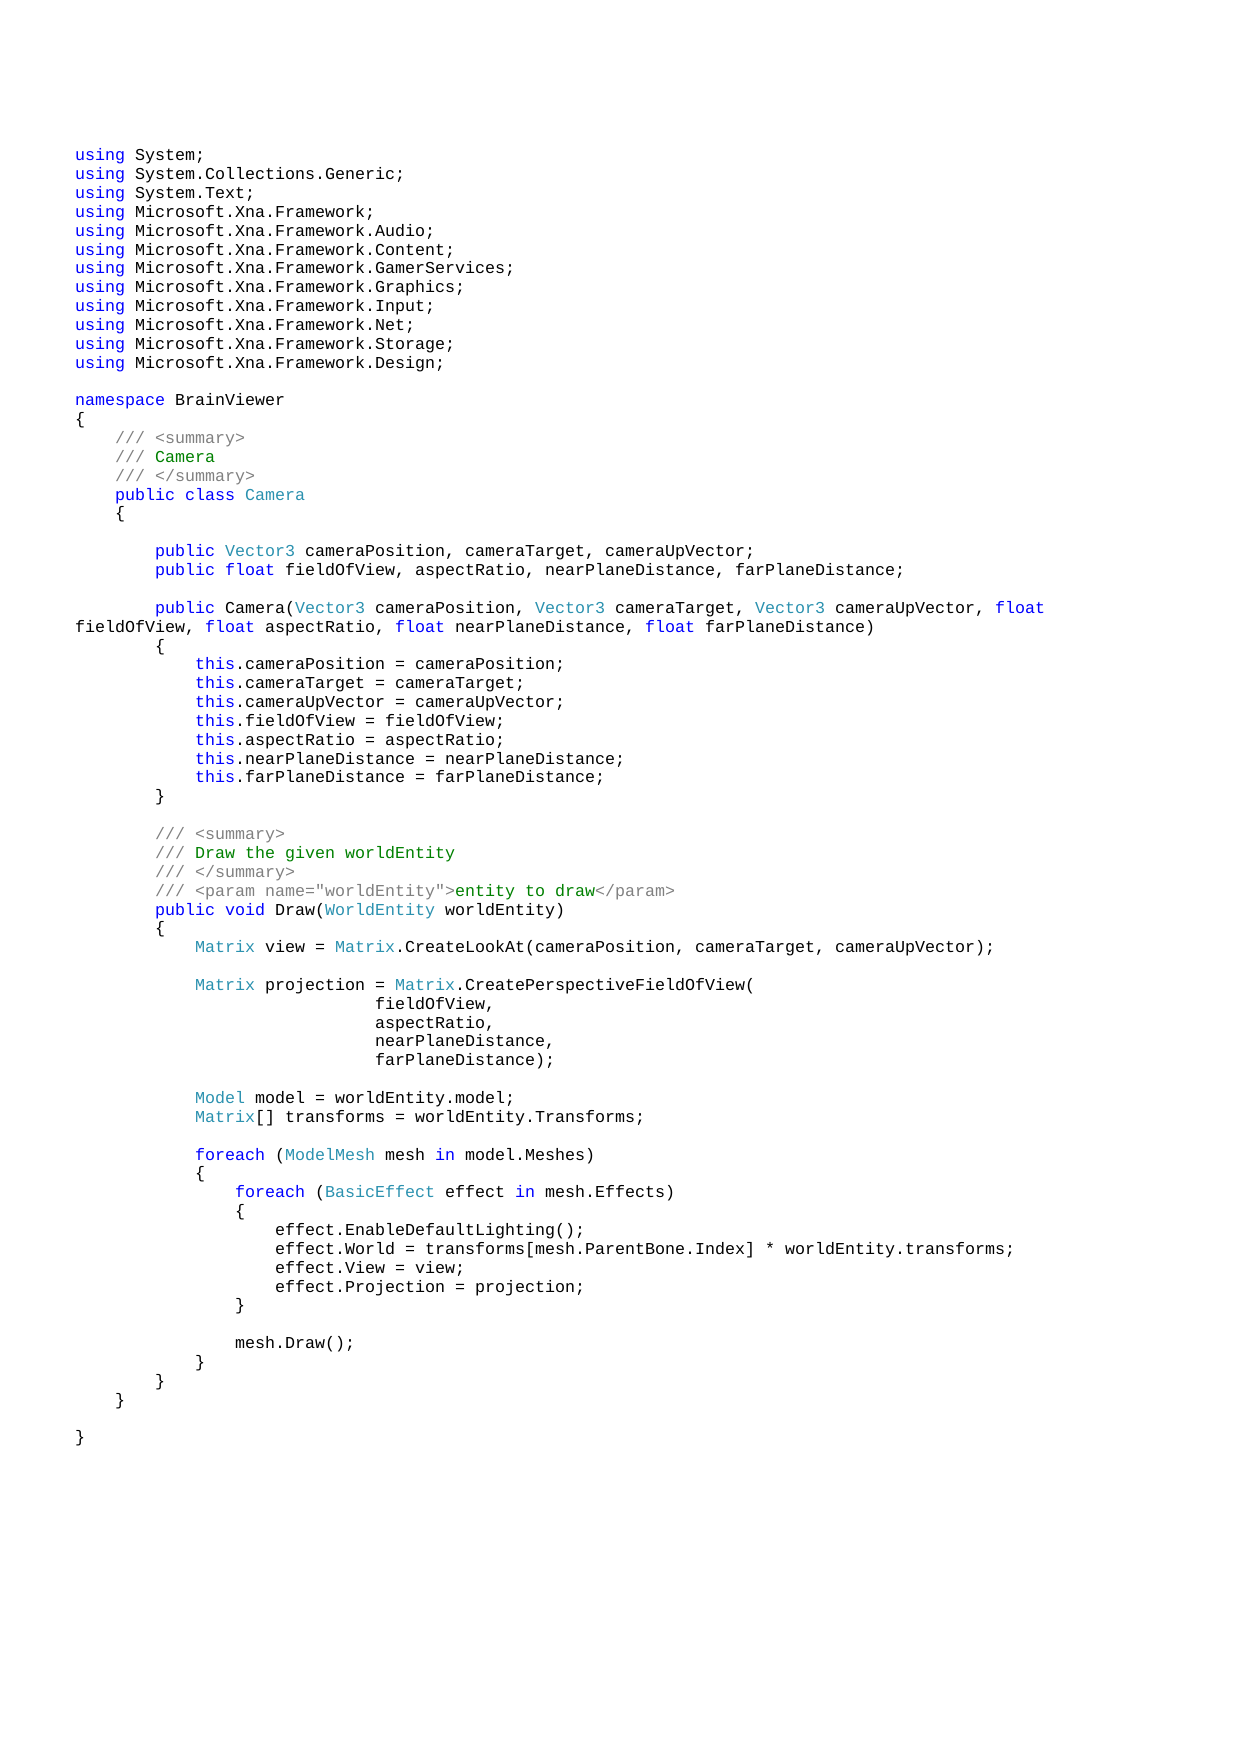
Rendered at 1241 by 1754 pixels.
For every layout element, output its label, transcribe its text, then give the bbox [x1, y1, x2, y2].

text using Microsoft.Xna.Framework.Graphics; [75, 279, 1165, 298]
text using Microsoft.Xna.Framework.GamerServices; [75, 260, 1165, 279]
text /// </summary> [75, 863, 1165, 882]
text foreach (ModelMesh mesh in model.Meshes) [75, 1146, 1165, 1165]
text { [75, 637, 1165, 656]
text this.aspectRatio = aspectRatio; [75, 731, 1165, 750]
text public class Camera [75, 486, 1165, 505]
text aspectRatio, [75, 1014, 1165, 1033]
text using Microsoft.Xna.Framework.Content; [75, 241, 1165, 260]
text this.nearPlaneDistance = nearPlaneDistance; [75, 750, 1165, 769]
text using Microsoft.Xna.Framework.Design; [75, 354, 1165, 373]
text /// Camera [75, 448, 1165, 467]
text { [75, 1203, 1165, 1222]
text nearPlaneDistance, [75, 1033, 1165, 1052]
text public Vector3 cameraPosition, cameraTarget, cameraUpVector; [75, 543, 1165, 562]
text using Microsoft.Xna.Framework.Audio; [75, 222, 1165, 241]
text Matrix view = Matrix.CreateLookAt(cameraPosition, cameraTarget, cameraUpVector); [75, 939, 1165, 958]
text foreach (BasicEffect effect in mesh.Effects) [75, 1184, 1165, 1203]
text public float fieldOfView, aspectRatio, nearPlaneDistance, farPlaneDistance; [75, 562, 1165, 581]
text this.cameraUpVector = cameraUpVector; [75, 694, 1165, 712]
text Matrix[] transforms = worldEntity.Transforms; [75, 1108, 1165, 1127]
text this.cameraTarget = cameraTarget; [75, 675, 1165, 694]
text { [75, 411, 1165, 430]
text } [75, 1372, 1165, 1391]
text fieldOfView, [75, 995, 1165, 1014]
text /// <summary> [75, 826, 1165, 844]
text this.fieldOfView = fieldOfView; [75, 712, 1165, 731]
text using Microsoft.Xna.Framework; [75, 203, 1165, 222]
text effect.EnableDefaultLighting(); [75, 1222, 1165, 1240]
text using Microsoft.Xna.Framework.Input; [75, 298, 1165, 317]
text } [75, 788, 1165, 807]
text effect.View = view; [75, 1259, 1165, 1278]
text farPlaneDistance); [75, 1052, 1165, 1071]
text public Camera(Vector3 cameraPosition, Vector3 cameraTarget, Vector3 cameraUpVector, float fieldOfView, float aspectRatio, float nearPlaneDistance, float farPlaneDistance) [75, 599, 1165, 637]
text this.farPlaneDistance = farPlaneDistance; [75, 769, 1165, 788]
text { [75, 1165, 1165, 1184]
text using System; [75, 147, 1165, 166]
text namespace BrainViewer [75, 392, 1165, 411]
text /// </summary> [75, 467, 1165, 486]
text effect.World = transforms[mesh.ParentBone.Index] * worldEntity.transforms; [75, 1240, 1165, 1259]
text using Microsoft.Xna.Framework.Net; [75, 317, 1165, 335]
text Model model = worldEntity.model; [75, 1089, 1165, 1108]
text using System.Collections.Generic; [75, 166, 1165, 184]
text Matrix projection = Matrix.CreatePerspectiveFieldOfView( [75, 976, 1165, 995]
text { [75, 505, 1165, 524]
text { [75, 920, 1165, 939]
text mesh.Draw(); [75, 1335, 1165, 1353]
text using System.Text; [75, 184, 1165, 203]
text } [75, 1297, 1165, 1316]
text public void Draw(WorldEntity worldEntity) [75, 901, 1165, 920]
text } [75, 1429, 1165, 1448]
text } [75, 1353, 1165, 1372]
text /// <summary> [75, 430, 1165, 448]
text using Microsoft.Xna.Framework.Storage; [75, 335, 1165, 354]
text } [75, 1391, 1165, 1410]
text /// <param name="worldEntity">entity to draw</param> [75, 882, 1165, 901]
text this.cameraPosition = cameraPosition; [75, 656, 1165, 675]
text effect.Projection = projection; [75, 1278, 1165, 1297]
text /// Draw the given worldEntity [75, 844, 1165, 863]
